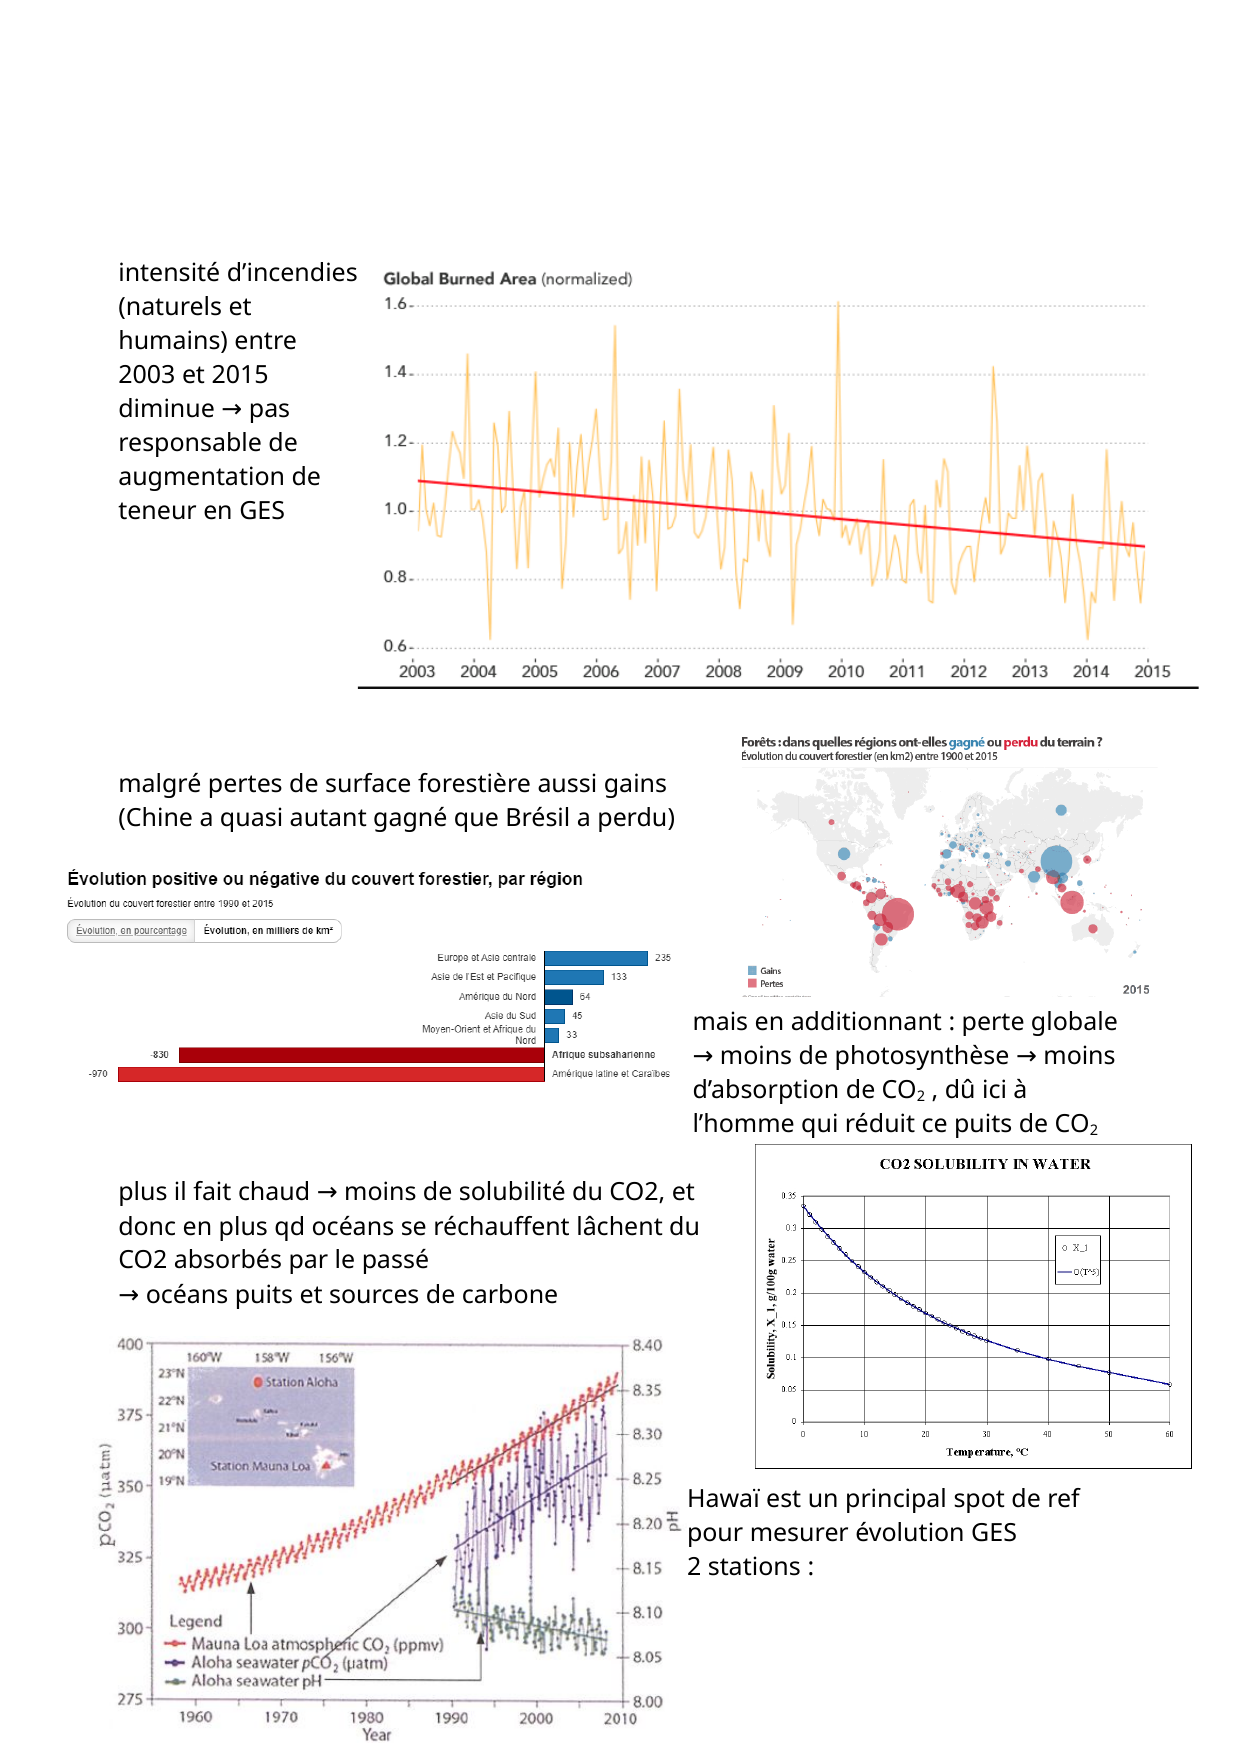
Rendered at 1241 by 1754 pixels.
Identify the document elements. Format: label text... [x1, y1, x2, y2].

picture [742, 733, 1158, 997]
text mais en additionnant : perte globale → moins de photosynthèse → moins d’absorption de CO2 , dû ici à l’homme qui réduit ce puits de CO2 [118, 1004, 1122, 1140]
text Hawaï est un principal spot de ref pour mesurer évolution GES [687, 1481, 1122, 1549]
text → océans puits et sources de carbone [118, 1276, 751, 1310]
text 2 stations : [687, 1549, 1122, 1583]
text intensité d’incendies (naturels et humains) entre 2003 et 2015 diminue → pas responsable de augmentation de teneur en GES [118, 254, 1122, 527]
text plus il fait chaud → moins de solubilité du CO2, et donc en plus qd océans se réchauffent lâchent du CO2 absorbés par le passé [118, 1174, 751, 1276]
picture [84, 1336, 687, 1743]
picture [59, 862, 693, 1106]
text malgré pertes de surface forestière aussi gains (Chine a quasi autant gagné que Brésil a perdu) [118, 765, 742, 833]
picture [357, 261, 1199, 689]
picture [751, 1140, 1195, 1472]
